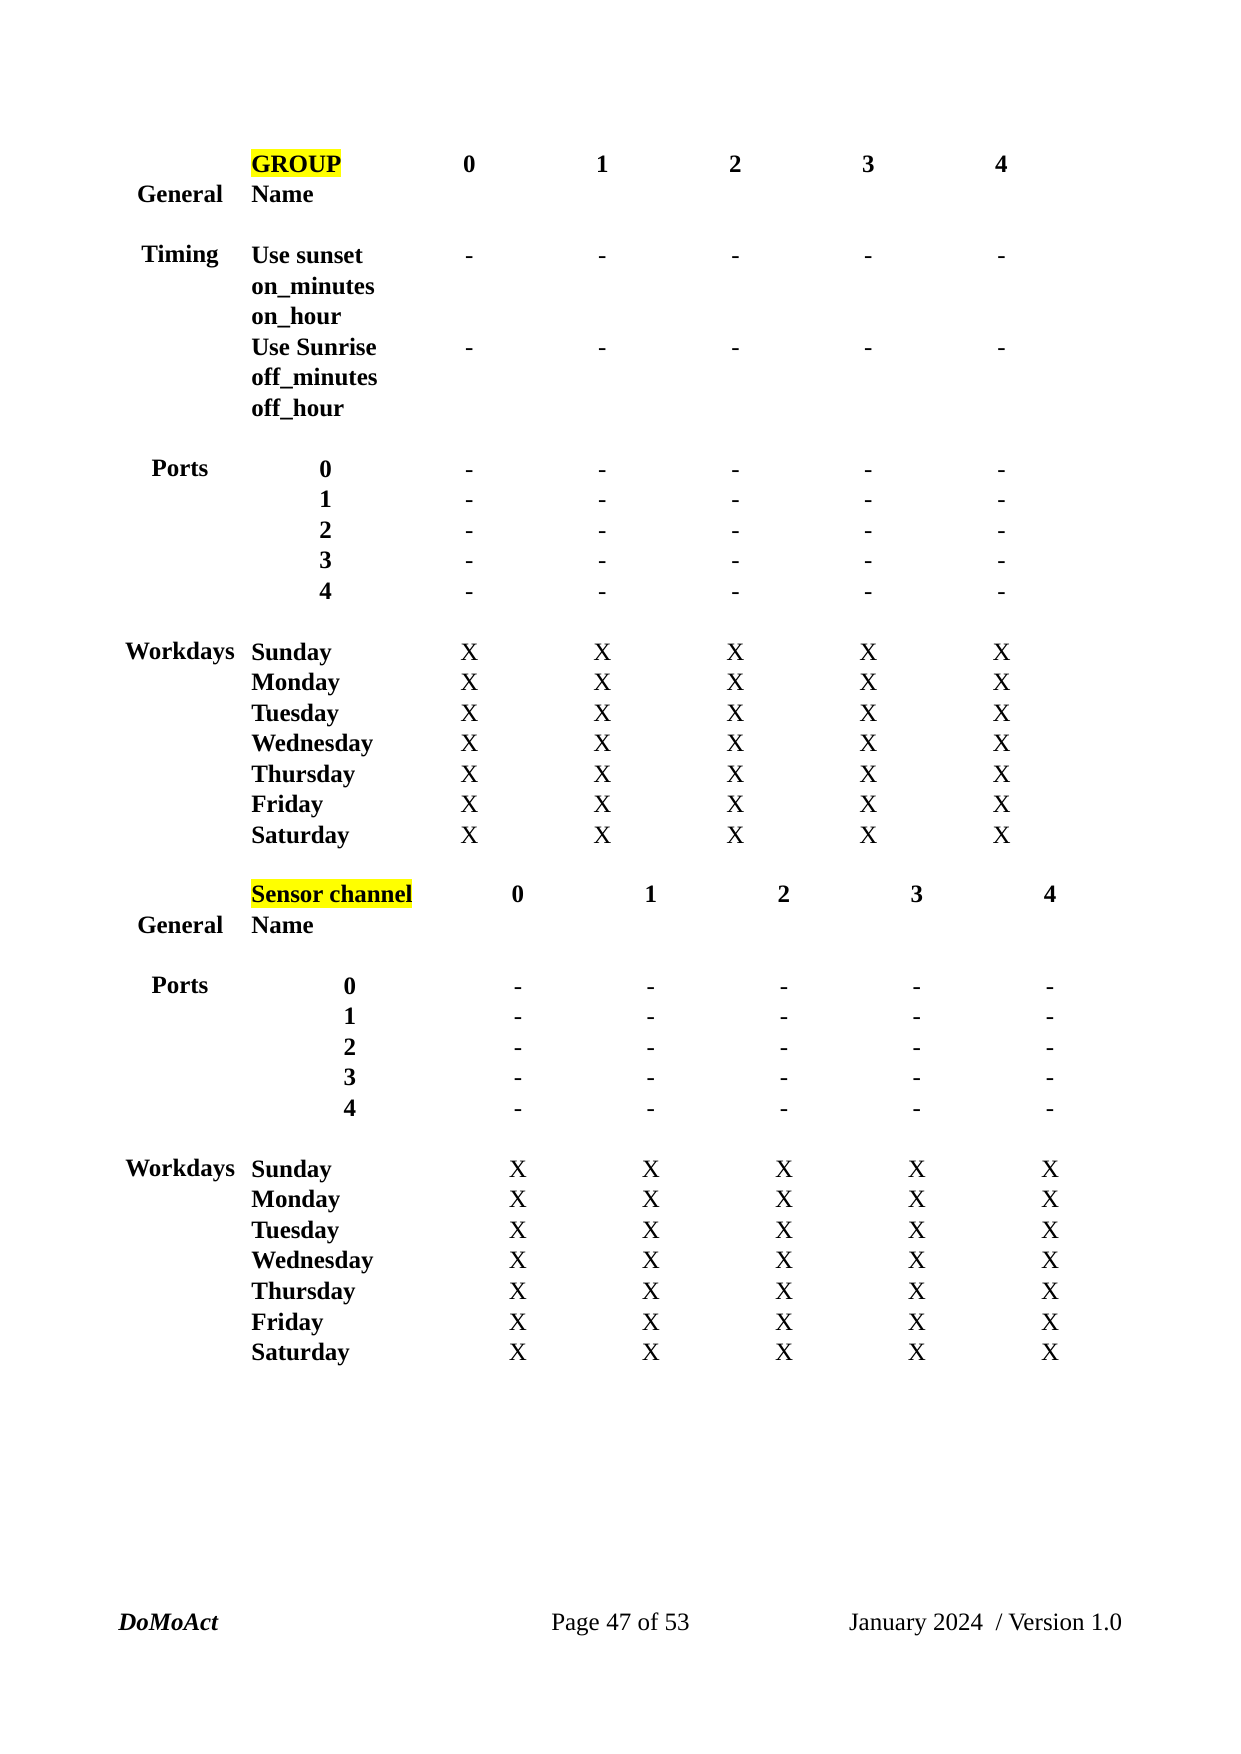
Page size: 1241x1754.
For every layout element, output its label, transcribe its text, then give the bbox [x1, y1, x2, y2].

table_cell Thursday [248, 1274, 451, 1305]
table_cell X [983, 1183, 1116, 1213]
table_cell [112, 361, 248, 391]
table_cell [112, 300, 248, 330]
table_cell - [935, 330, 1068, 361]
table_cell X [935, 666, 1068, 696]
table_cell - [717, 1091, 850, 1122]
table_cell X [584, 1335, 717, 1366]
table_cell X [850, 1305, 983, 1335]
table_cell X [669, 666, 802, 696]
table_cell - [584, 1061, 717, 1091]
table_cell General [112, 908, 248, 939]
table_cell X [451, 1274, 584, 1305]
table_cell [536, 391, 669, 422]
table_cell - [403, 513, 536, 544]
table_cell - [935, 513, 1068, 544]
table_cell - [983, 1000, 1116, 1030]
table_cell X [983, 1213, 1116, 1244]
table_cell - [536, 452, 669, 483]
table_cell Tuesday [248, 1213, 451, 1244]
table_cell X [717, 1152, 850, 1183]
table_cell X [802, 696, 934, 727]
table_cell X [584, 1152, 717, 1183]
table_cell - [669, 330, 802, 361]
table_cell - [850, 1061, 983, 1091]
table_cell Timing [112, 239, 248, 269]
table_header 4 [935, 147, 1068, 177]
table_header 1 [584, 878, 717, 908]
table_cell [112, 1213, 248, 1244]
table_cell 4 [248, 1091, 451, 1122]
table_cell X [802, 757, 934, 788]
table_cell [935, 178, 1068, 208]
table_cell [935, 605, 1068, 635]
table_cell X [935, 788, 1068, 818]
table_cell - [935, 574, 1068, 605]
table_cell [802, 269, 934, 299]
table_cell 0 [248, 969, 451, 1000]
table_header [112, 878, 248, 908]
table_cell - [802, 483, 934, 513]
table_cell X [850, 1152, 983, 1183]
table_cell X [536, 666, 669, 696]
table_cell - [935, 483, 1068, 513]
table_cell [983, 908, 1116, 939]
table_cell [112, 574, 248, 605]
table_cell X [669, 635, 802, 666]
table_cell X [669, 757, 802, 788]
table_cell [112, 1061, 248, 1091]
table_cell X [717, 1335, 850, 1366]
table_cell - [403, 330, 536, 361]
table_cell X [983, 1305, 1116, 1335]
table_cell [112, 544, 248, 574]
table_header 0 [451, 878, 584, 908]
table_header 2 [669, 147, 802, 177]
table_cell X [802, 788, 934, 818]
table_cell [403, 391, 536, 422]
table_cell [935, 361, 1068, 391]
table_cell 3 [248, 544, 403, 574]
table_cell X [403, 635, 536, 666]
table_cell [669, 422, 802, 452]
table_cell Ports [112, 452, 248, 483]
table_cell [669, 300, 802, 330]
table_cell - [850, 1030, 983, 1061]
table_cell - [802, 330, 934, 361]
table_cell [669, 391, 802, 422]
table_cell [112, 1122, 248, 1152]
table_cell Name [248, 908, 451, 939]
table_cell Saturday [248, 1335, 451, 1366]
table_cell [112, 422, 248, 452]
table_cell - [983, 1091, 1116, 1122]
table_cell X [935, 635, 1068, 666]
table_cell - [669, 239, 802, 269]
table_cell [935, 269, 1068, 299]
table_cell - [850, 1091, 983, 1122]
table_cell [248, 1122, 451, 1152]
table_cell - [536, 483, 669, 513]
table_cell - [983, 969, 1116, 1000]
table_cell [112, 757, 248, 788]
table_cell [669, 178, 802, 208]
table_cell - [850, 1000, 983, 1030]
table_cell - [669, 544, 802, 574]
table_cell [112, 330, 248, 361]
table_cell X [717, 1274, 850, 1305]
table_cell - [403, 452, 536, 483]
table_cell X [850, 1274, 983, 1305]
table_cell [112, 513, 248, 544]
table_cell [802, 178, 934, 208]
table_cell [112, 1274, 248, 1305]
table_cell Saturday [248, 818, 403, 849]
table_cell - [802, 452, 934, 483]
table_cell [935, 422, 1068, 452]
table_cell [248, 422, 403, 452]
table_cell Use sunset [248, 239, 403, 269]
table_cell Workdays [112, 635, 248, 666]
table_cell 2 [248, 1030, 451, 1061]
table_cell [112, 605, 248, 635]
table_cell - [536, 330, 669, 361]
table_cell Thursday [248, 757, 403, 788]
table_cell Friday [248, 1305, 451, 1335]
table_cell X [536, 788, 669, 818]
table_cell [451, 1122, 584, 1152]
table_cell [669, 605, 802, 635]
table_cell - [802, 574, 934, 605]
table_cell X [850, 1213, 983, 1244]
table_cell X [802, 818, 934, 849]
table_cell [403, 208, 536, 238]
table_cell - [717, 969, 850, 1000]
table_cell Sunday [248, 1152, 451, 1183]
table_cell X [584, 1244, 717, 1274]
table_cell Sunday [248, 635, 403, 666]
table_cell [112, 818, 248, 849]
table_cell [983, 1122, 1116, 1152]
table_cell Use Sunrise [248, 330, 403, 361]
table_cell [403, 605, 536, 635]
table_cell 1 [248, 1000, 451, 1030]
table_cell [669, 361, 802, 391]
table_cell X [983, 1152, 1116, 1183]
table_header GROUP [248, 147, 403, 177]
table_cell [112, 1030, 248, 1061]
table_cell [802, 208, 934, 238]
table_cell 2 [248, 513, 403, 544]
table_cell X [536, 818, 669, 849]
table_cell - [584, 1030, 717, 1061]
table_cell X [536, 757, 669, 788]
table_cell 3 [248, 1061, 451, 1091]
table_cell - [669, 483, 802, 513]
table_cell off_hour [248, 391, 403, 422]
table_cell on_hour [248, 300, 403, 330]
table_cell 4 [248, 574, 403, 605]
table_cell on_minutes [248, 269, 403, 299]
table_cell - [403, 239, 536, 269]
table_cell 0 [248, 452, 403, 483]
table_cell - [669, 452, 802, 483]
table_cell - [451, 1000, 584, 1030]
table_cell [536, 422, 669, 452]
table_cell [802, 300, 934, 330]
table_cell [536, 300, 669, 330]
table_cell - [717, 1030, 850, 1061]
table_cell X [669, 818, 802, 849]
table_cell X [669, 696, 802, 727]
table_cell [536, 605, 669, 635]
table_cell X [935, 727, 1068, 757]
table_cell [536, 361, 669, 391]
table_cell X [584, 1274, 717, 1305]
table_cell - [983, 1030, 1116, 1061]
table_cell [536, 208, 669, 238]
table_cell X [983, 1244, 1116, 1274]
table_cell X [717, 1244, 850, 1274]
table_cell X [717, 1305, 850, 1335]
table_cell - [451, 1061, 584, 1091]
table_cell X [451, 1152, 584, 1183]
table_cell X [403, 666, 536, 696]
table_cell X [850, 1335, 983, 1366]
table_cell X [850, 1244, 983, 1274]
table_cell X [403, 788, 536, 818]
table_cell [403, 300, 536, 330]
table_cell [536, 269, 669, 299]
table_cell - [403, 483, 536, 513]
table_cell X [935, 696, 1068, 727]
table_cell [451, 908, 584, 939]
table_cell - [983, 1061, 1116, 1091]
table_cell X [403, 696, 536, 727]
table_cell [112, 1183, 248, 1213]
table_cell X [983, 1274, 1116, 1305]
table_cell - [536, 513, 669, 544]
table_header [112, 147, 248, 177]
table_cell [717, 1122, 850, 1152]
table_cell [248, 605, 403, 635]
table_cell - [850, 969, 983, 1000]
table_cell - [536, 239, 669, 269]
table_cell [669, 208, 802, 238]
table_cell [248, 208, 403, 238]
table_cell - [451, 1091, 584, 1122]
table_cell [536, 178, 669, 208]
table_cell X [802, 635, 934, 666]
table_cell - [669, 513, 802, 544]
table_cell [112, 696, 248, 727]
table_cell X [451, 1305, 584, 1335]
table_cell [112, 1305, 248, 1335]
table_cell X [403, 757, 536, 788]
table_cell [112, 269, 248, 299]
table_cell - [717, 1061, 850, 1091]
table_cell X [584, 1213, 717, 1244]
table_cell - [584, 1000, 717, 1030]
table_cell X [536, 727, 669, 757]
table_cell [802, 605, 934, 635]
table_cell X [717, 1183, 850, 1213]
table_cell [403, 178, 536, 208]
table_cell - [403, 544, 536, 574]
table_header Sensor channel [248, 878, 451, 908]
table_cell [935, 208, 1068, 238]
table_header 4 [983, 878, 1116, 908]
table_cell Friday [248, 788, 403, 818]
table_cell - [584, 969, 717, 1000]
table_cell Tuesday [248, 696, 403, 727]
table_cell X [584, 1305, 717, 1335]
table_cell Workdays [112, 1152, 248, 1183]
table_cell X [717, 1213, 850, 1244]
table_cell X [403, 727, 536, 757]
table_cell [112, 483, 248, 513]
table_cell [983, 939, 1116, 969]
table_cell X [802, 666, 934, 696]
table_cell [584, 908, 717, 939]
table_cell [850, 1122, 983, 1152]
table_cell [802, 391, 934, 422]
table_cell X [669, 788, 802, 818]
table_cell - [584, 1091, 717, 1122]
table_cell [935, 300, 1068, 330]
table_header 3 [802, 147, 934, 177]
table_cell [112, 1244, 248, 1274]
table_cell - [935, 544, 1068, 574]
table_cell X [451, 1244, 584, 1274]
table_cell [112, 939, 248, 969]
table_cell X [935, 818, 1068, 849]
table_cell off_minutes [248, 361, 403, 391]
table_header 1 [536, 147, 669, 177]
table_cell [112, 788, 248, 818]
table_cell X [983, 1335, 1116, 1366]
table_cell [669, 269, 802, 299]
table_cell [584, 939, 717, 969]
table_cell X [935, 757, 1068, 788]
table_cell X [451, 1183, 584, 1213]
table_cell [112, 208, 248, 238]
table_cell Monday [248, 666, 403, 696]
table_cell Monday [248, 1183, 451, 1213]
table_header 0 [403, 147, 536, 177]
table_cell [935, 391, 1068, 422]
table_cell [584, 1122, 717, 1152]
table_cell [112, 1000, 248, 1030]
table_cell [112, 666, 248, 696]
table_cell Name [248, 178, 403, 208]
table_cell [403, 422, 536, 452]
table_cell X [451, 1213, 584, 1244]
table_cell X [669, 727, 802, 757]
table_cell [850, 908, 983, 939]
table_cell - [802, 544, 934, 574]
table_cell [802, 422, 934, 452]
table_cell [717, 939, 850, 969]
table_cell [112, 391, 248, 422]
table_cell X [850, 1183, 983, 1213]
table_cell Wednesday [248, 727, 403, 757]
table_cell [248, 939, 451, 969]
table_cell [850, 939, 983, 969]
table_cell - [935, 452, 1068, 483]
table_cell [112, 1335, 248, 1366]
table_cell - [802, 239, 934, 269]
table_header 2 [717, 878, 850, 908]
table_cell X [451, 1335, 584, 1366]
table_cell X [536, 696, 669, 727]
table_cell - [669, 574, 802, 605]
table_cell [112, 727, 248, 757]
table_cell - [451, 1030, 584, 1061]
table_header 3 [850, 878, 983, 908]
table_cell General [112, 178, 248, 208]
table_cell - [536, 544, 669, 574]
table_cell - [451, 969, 584, 1000]
table_cell - [935, 239, 1068, 269]
table_cell - [403, 574, 536, 605]
table_cell Wednesday [248, 1244, 451, 1274]
table_cell [451, 939, 584, 969]
table_cell [112, 1091, 248, 1122]
table_cell X [403, 818, 536, 849]
table_cell [802, 361, 934, 391]
table_cell [403, 361, 536, 391]
table_cell X [802, 727, 934, 757]
table_cell - [717, 1000, 850, 1030]
table_cell [717, 908, 850, 939]
table_cell Ports [112, 969, 248, 1000]
table_cell [403, 269, 536, 299]
table_cell 1 [248, 483, 403, 513]
table_cell X [536, 635, 669, 666]
table_cell - [536, 574, 669, 605]
table_cell X [584, 1183, 717, 1213]
table_cell - [802, 513, 934, 544]
